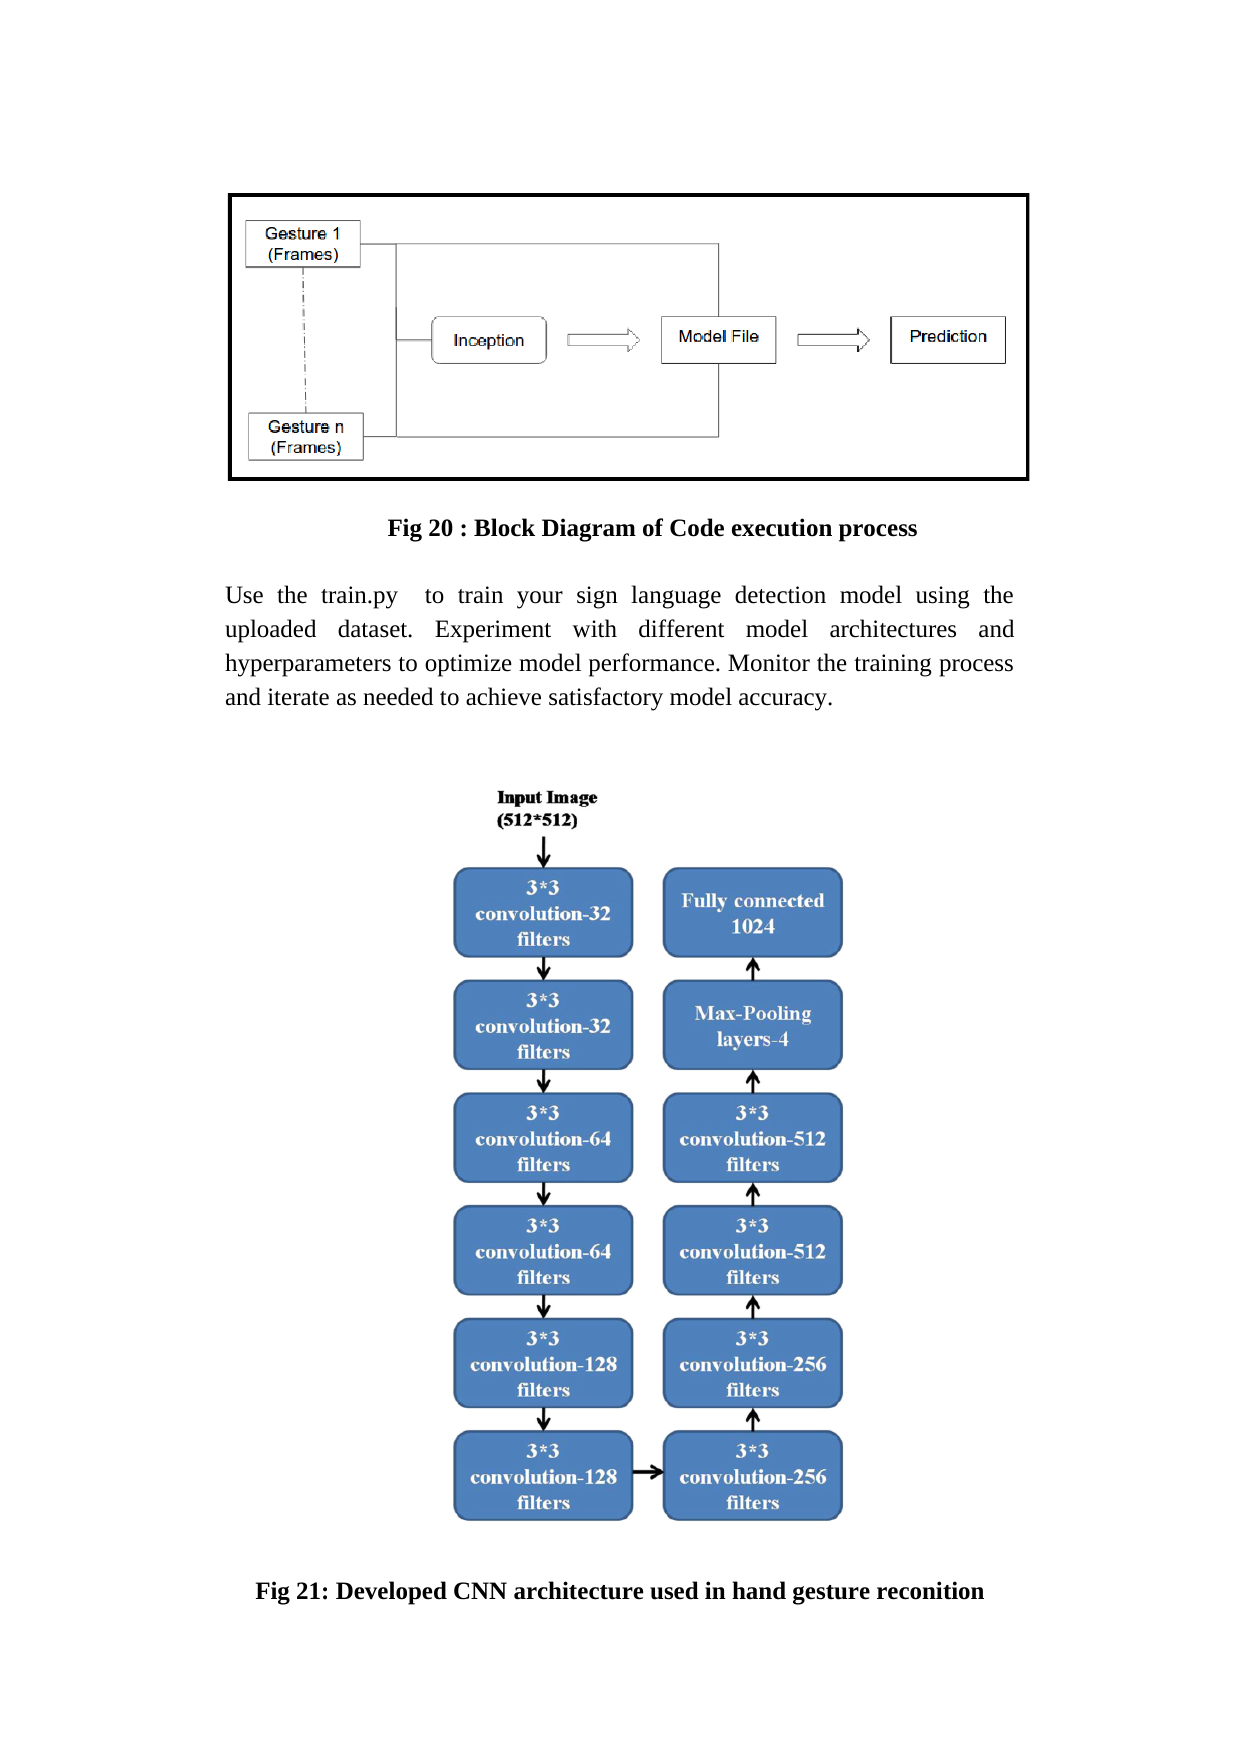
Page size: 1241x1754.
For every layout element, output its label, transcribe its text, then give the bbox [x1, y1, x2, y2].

text Use the train.py to train your sign language detection model using the uploaded dataset. Experiment with different model architectures and hyperparameters to optimize model performance. Monitor the training process and iterate as needed to achieve satisfactory model accuracy. [225, 581, 1015, 711]
text Fig 21: Developed CNN architecture used in hand gesture reconition [175, 1576, 1065, 1605]
text Fig 20 : Block Diagram of Code execution process [225, 513, 1015, 542]
picture [424, 777, 860, 1532]
picture [227, 193, 1030, 481]
